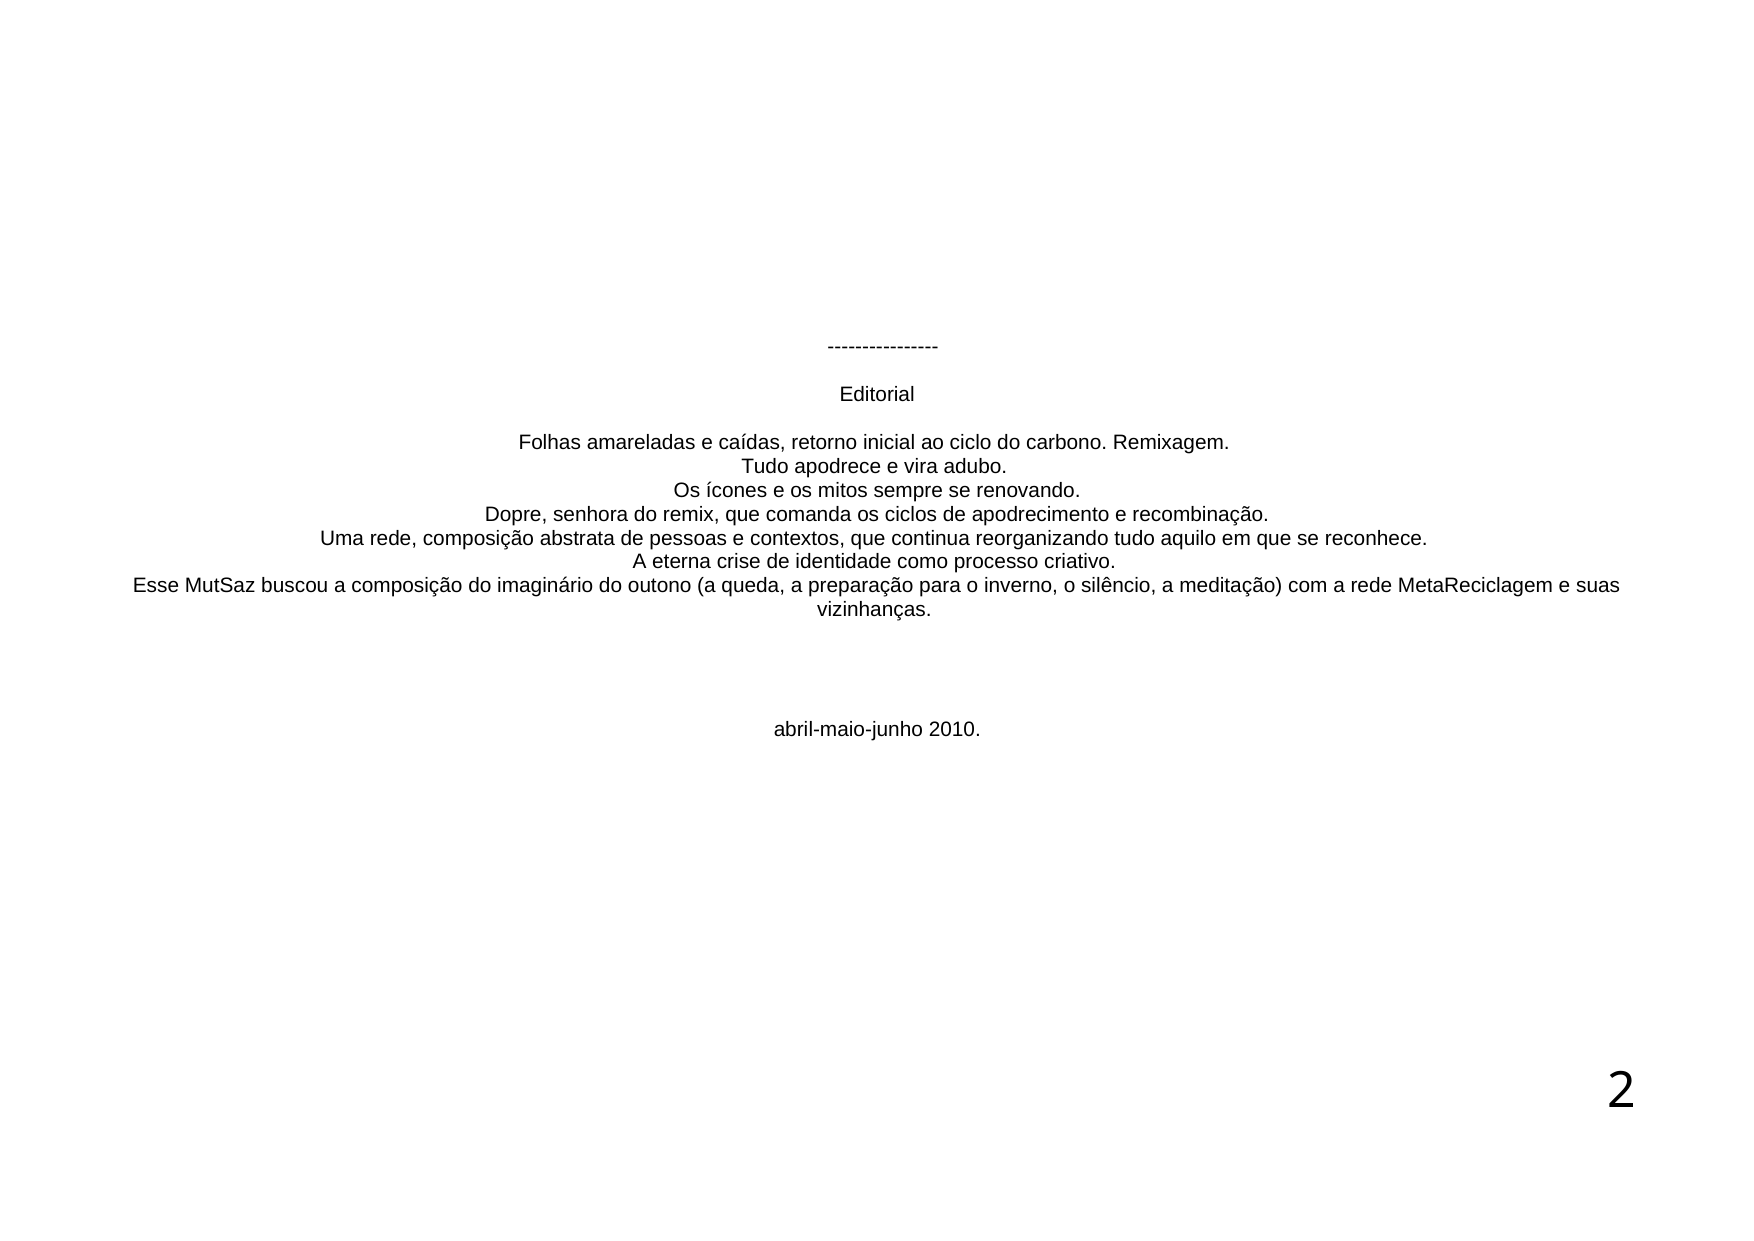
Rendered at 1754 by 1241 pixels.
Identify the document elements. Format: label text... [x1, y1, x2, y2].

text ---------------- [118, 334, 1636, 358]
text Editorial [118, 382, 1636, 406]
text Tudo apodrece e vira adubo. [118, 453, 1636, 477]
text Dopre, senhora do remix, que comanda os ciclos de apodrecimento e recombinação. [118, 501, 1636, 525]
text A eterna crise de identidade como processo criativo. [118, 549, 1636, 573]
text Esse MutSaz buscou a composição do imaginário do outono (a queda, a preparação para o inverno, o silêncio, a meditação) com a rede MetaReciclagem e suas vizinhanças. [118, 573, 1636, 621]
text abril-maio-junho 2010. [118, 717, 1636, 741]
text Os ícones e os mitos sempre se renovando. [118, 477, 1636, 501]
text Folhas amareladas e caídas, retorno inicial ao ciclo do carbono. Remixagem. [118, 429, 1636, 453]
text Uma rede, composição abstrata de pessoas e contextos, que continua reorganizando tudo aquilo em que se reconhece. [118, 525, 1636, 549]
